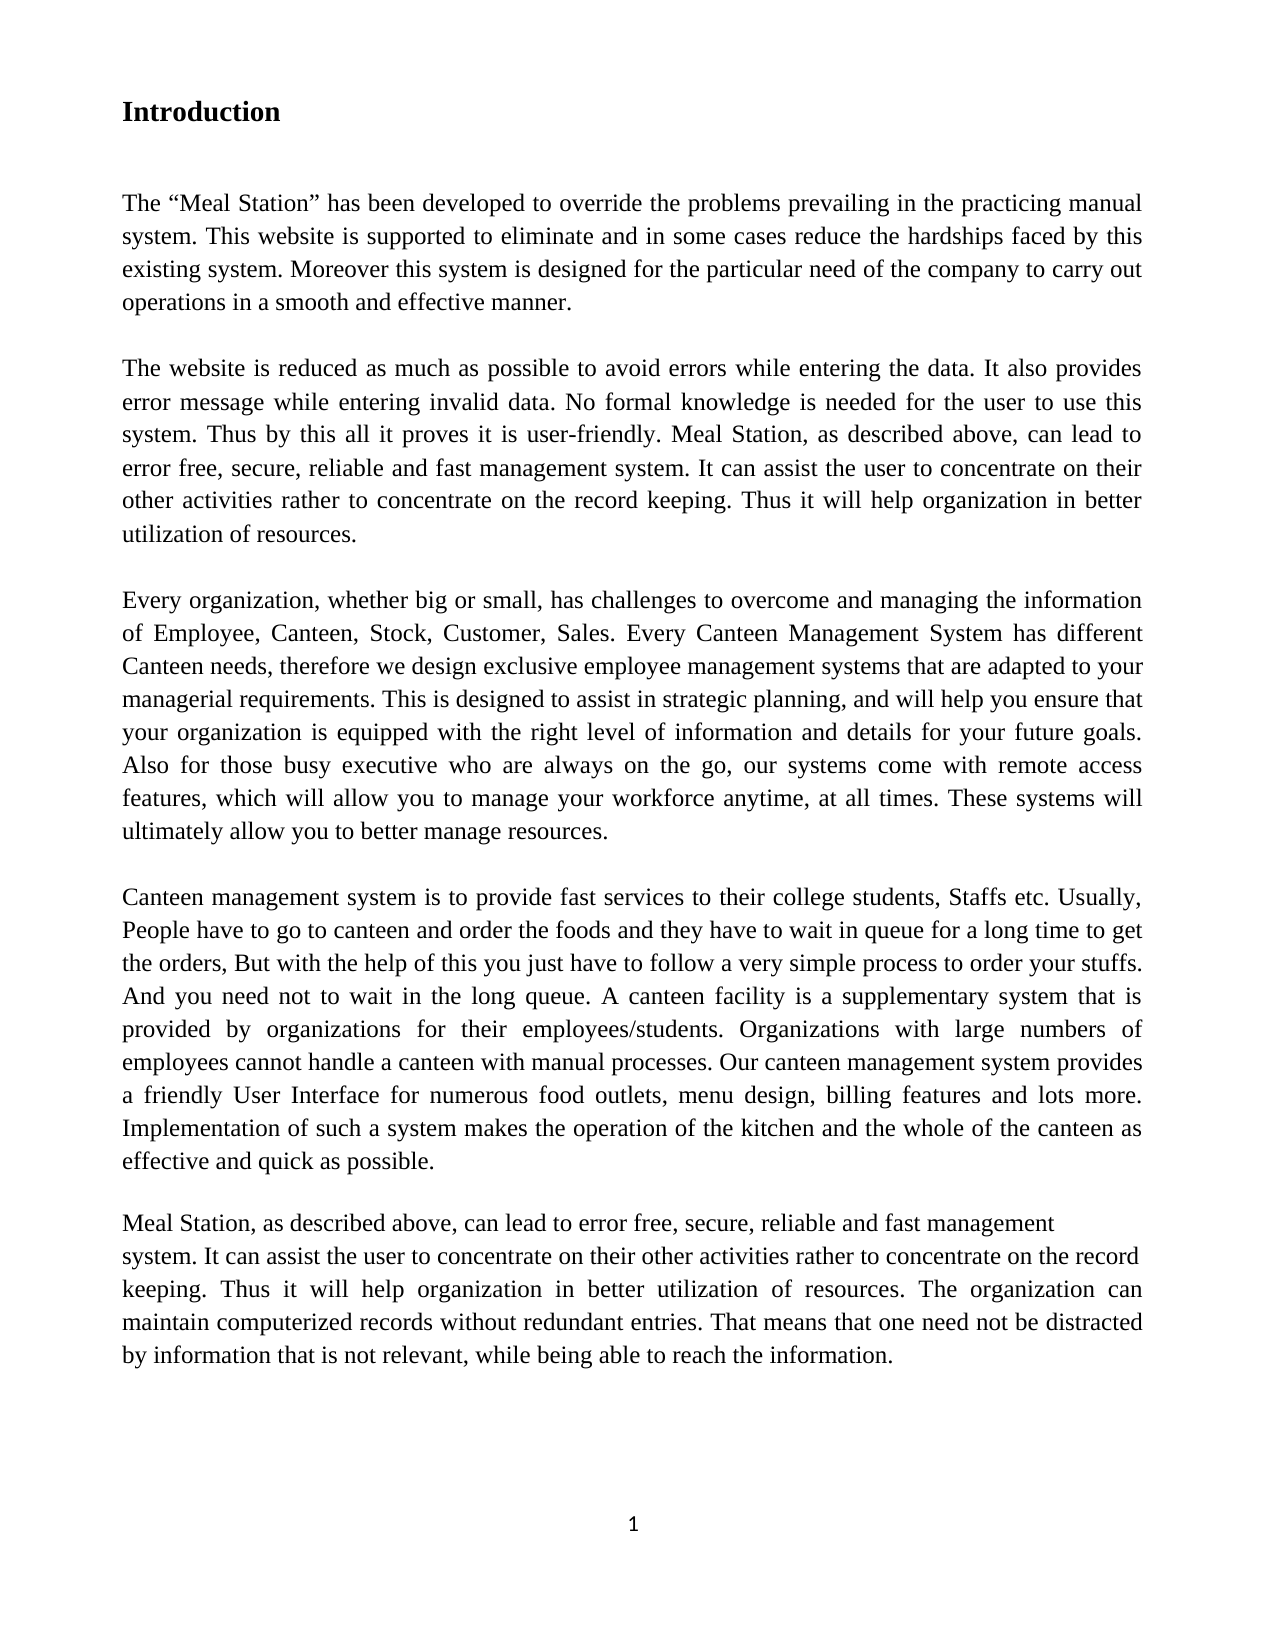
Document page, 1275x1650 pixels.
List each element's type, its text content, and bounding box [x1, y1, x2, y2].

text system. It can assist the user to concentrate on their other activities rather to concentrate on the record [122, 1241, 1144, 1269]
text The website is reduced as much as possible to avoid errors while entering the data. It also provides error message while entering invalid data. No formal knowledge is needed for the user to use this system. Thus by this all it proves it is user-friendly. Meal Station, as described above, can lead to error free, secure, reliable and fast management system. It can assist the user to concentrate on their other activities rather to concentrate on the record keeping. Thus it will help organization in better utilization of resources. [122, 353, 1144, 547]
text Meal Station, as described above, can lead to error free, secure, reliable and fast management [122, 1208, 1144, 1237]
text The “Meal Station” has been developed to override the problems prevailing in the practicing manual system. This website is supported to eliminate and in some cases reduce the hardships faced by this existing system. Moreover this system is designed for the particular need of the company to carry out operations in a smooth and effective manner. [122, 188, 1144, 316]
text keeping. Thus it will help organization in better utilization of resources. The organization can maintain computerized records without redundant entries. That means that one need not be distracted by information that is not relevant, while being able to reach the information. [122, 1274, 1144, 1369]
text Introduction [122, 94, 1144, 127]
text Canteen management system is to provide fast services to their college students, Staffs etc. Usually, People have to go to canteen and order the foods and they have to wait in queue for a long time to get the orders, But with the help of this you just have to follow a very simple process to order your stuffs. And you need not to wait in the long queue. A canteen facility is a supplementary system that is provided by organizations for their employees/students. Organizations with large numbers of employees cannot handle a canteen with manual processes. Our canteen management system provides a friendly User Interface for numerous food outlets, menu design, billing features and lots more. Implementation of such a system makes the operation of the kitchen and the whole of the canteen as effective and quick as possible. [122, 882, 1144, 1175]
text Every organization, whether big or small, has challenges to overcome and managing the information of Employee, Canteen, Stock, Customer, Sales. Every Canteen Management System has different Canteen needs, therefore we design exclusive employee management systems that are adapted to your managerial requirements. This is designed to assist in strategic planning, and will help you ensure that your organization is equipped with the right level of information and details for your future goals. Also for those busy executive who are always on the go, our systems come with remote access features, which will allow you to manage your workforce anytime, at all times. These systems will ultimately allow you to better manage resources. [122, 585, 1144, 844]
